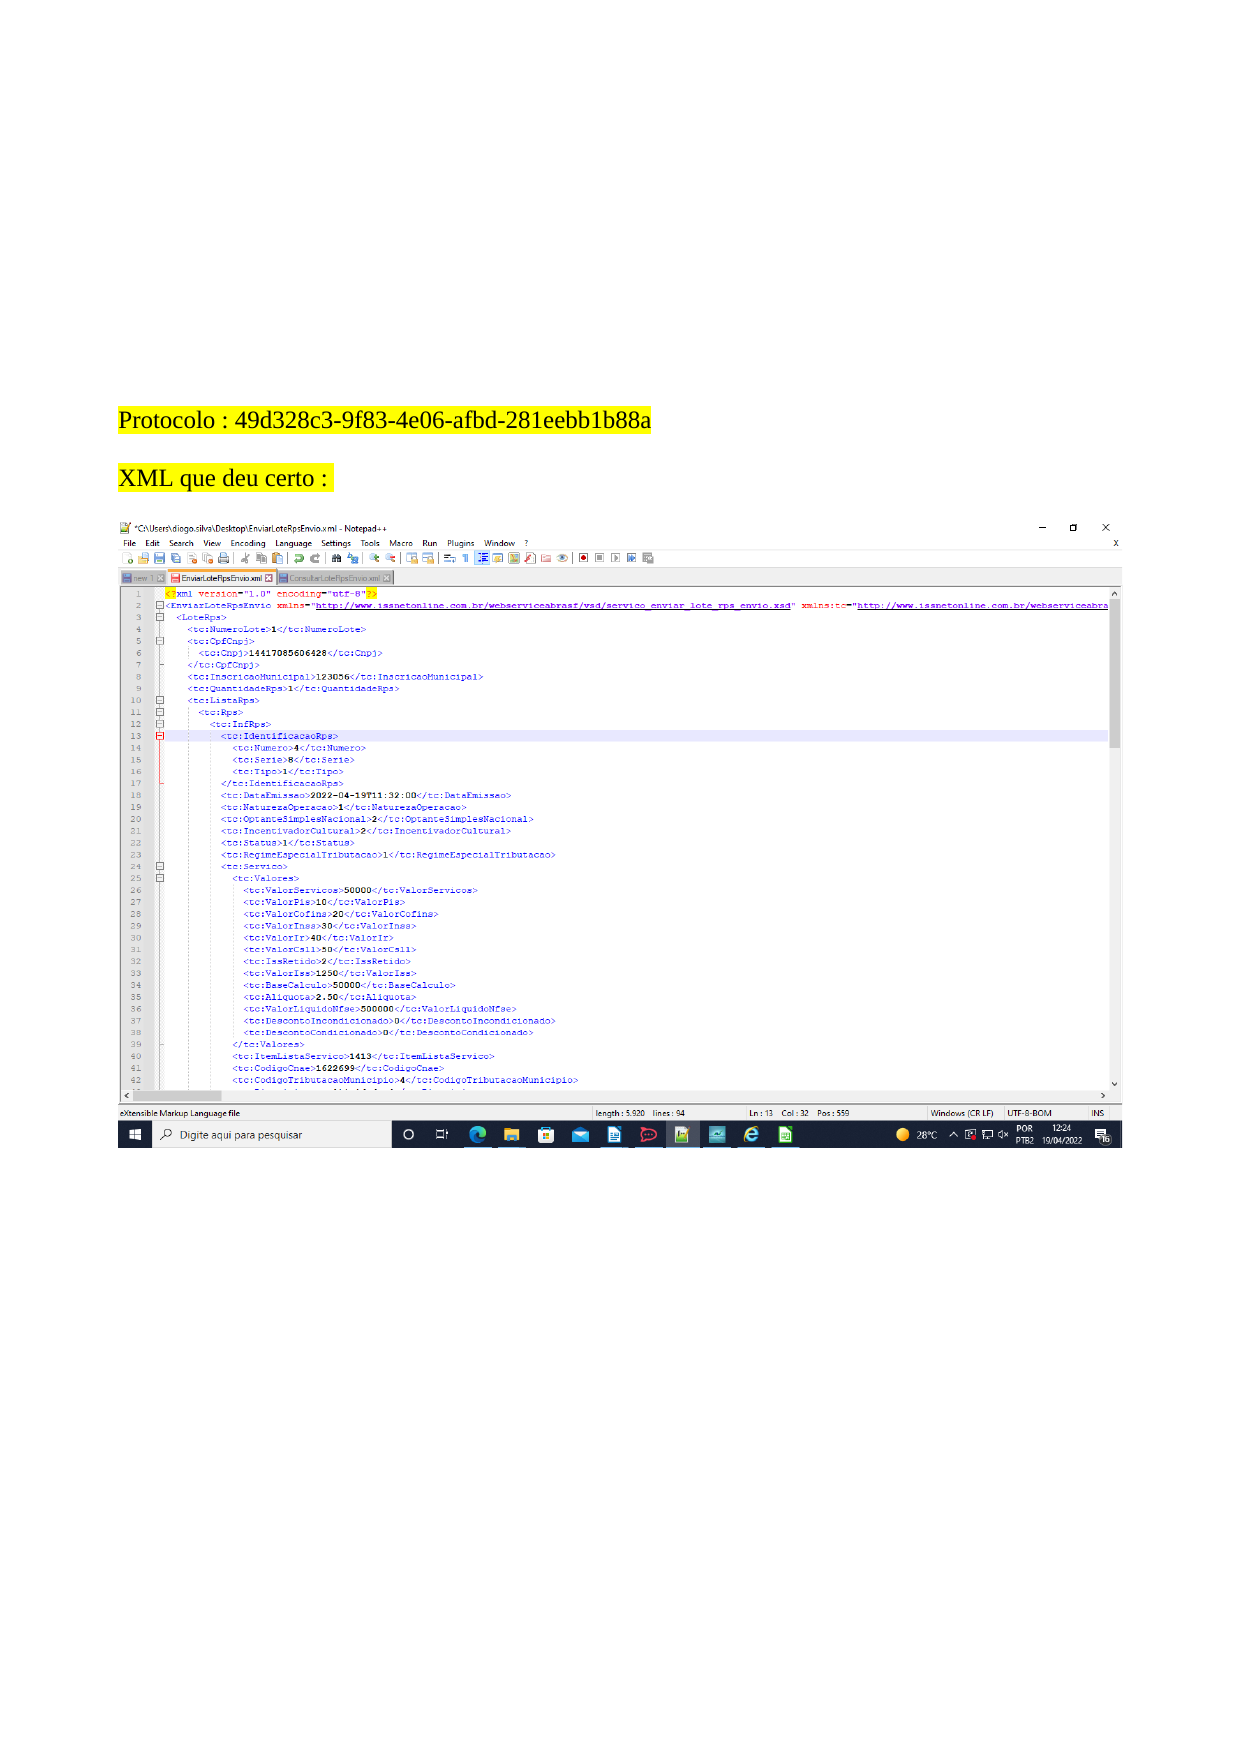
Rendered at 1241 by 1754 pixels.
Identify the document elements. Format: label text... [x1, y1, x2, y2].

list XML que deu certo : [118, 463, 1122, 492]
picture [118, 520, 1123, 1148]
list Protocolo : 49d328c3-9f83-4e06-afbd-281eebb1b88a [118, 406, 1122, 434]
